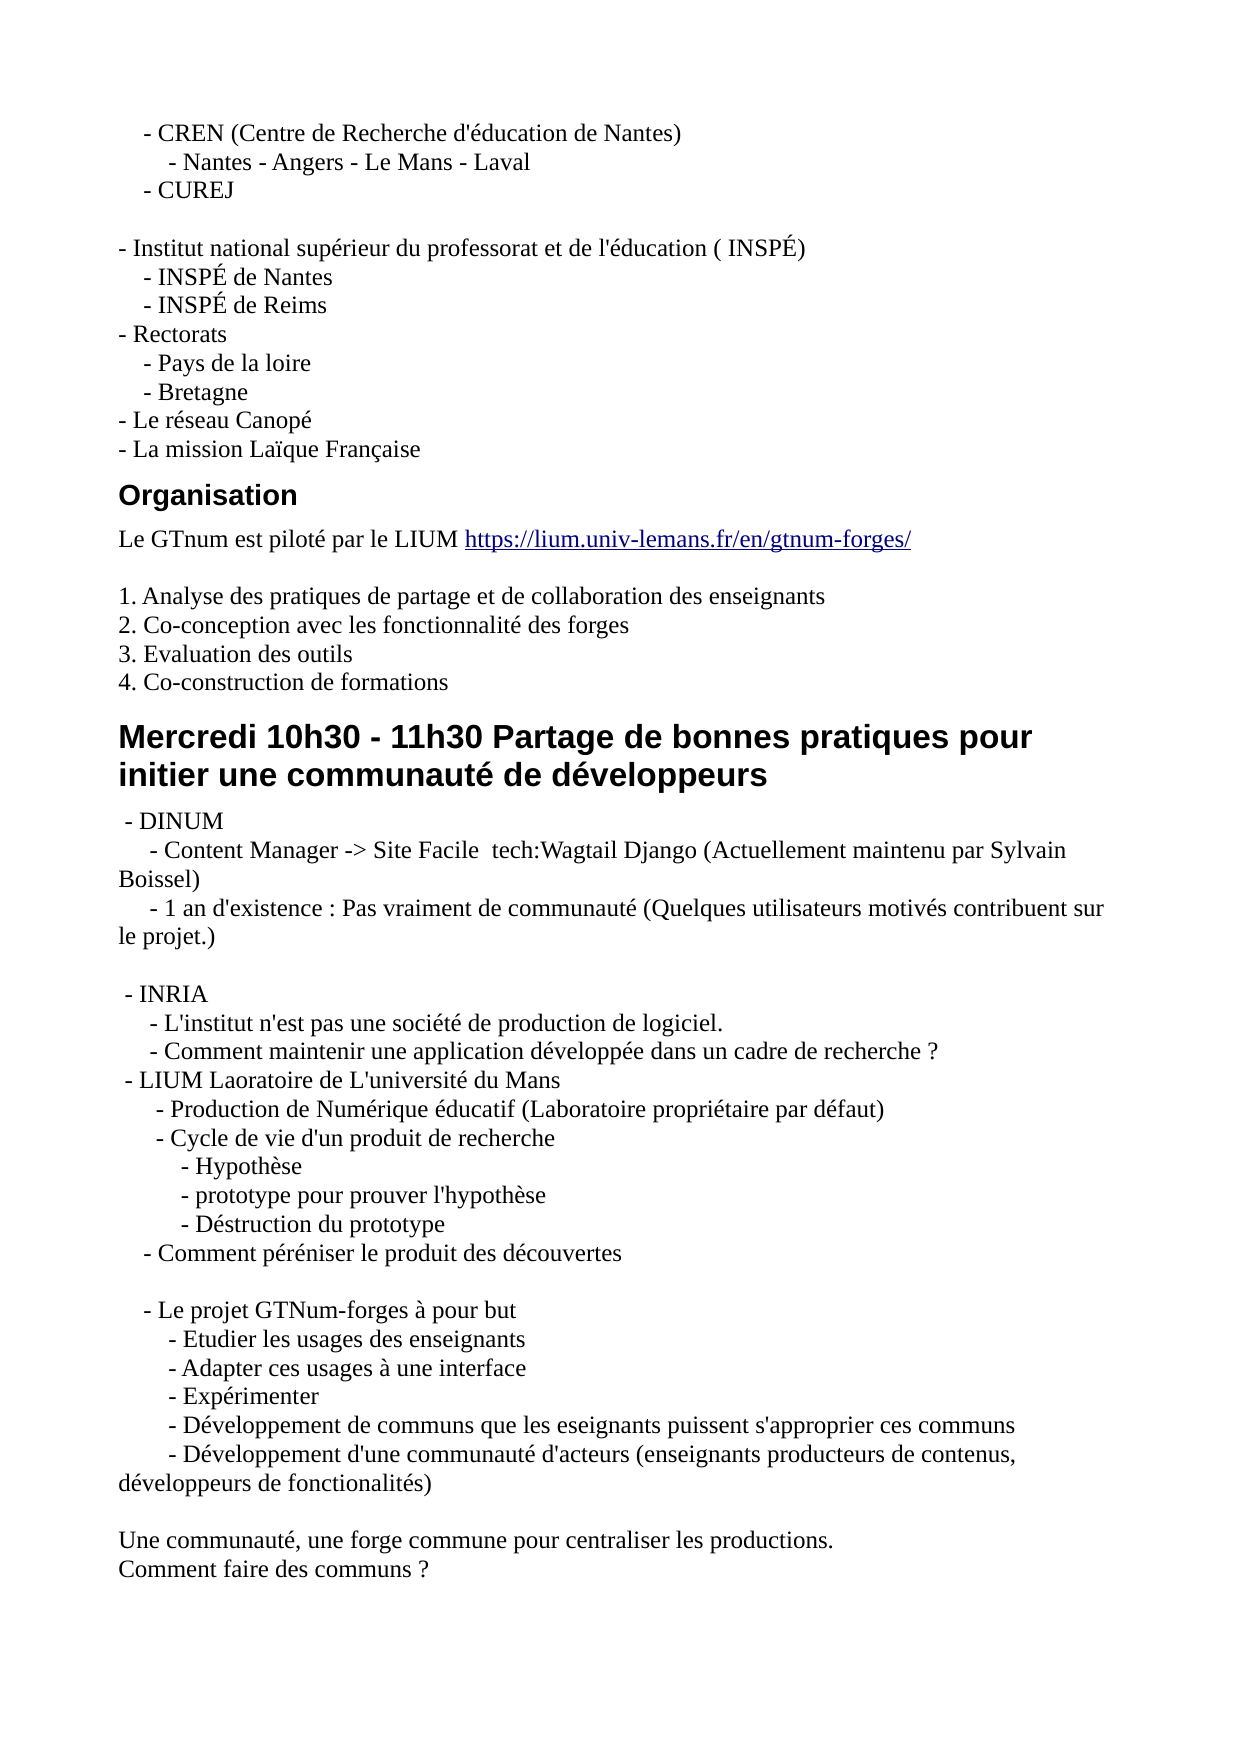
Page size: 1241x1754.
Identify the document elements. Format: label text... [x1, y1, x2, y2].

text - Nantes - Angers - Le Mans - Laval [118, 147, 1122, 176]
text - Institut national supérieur du professorat et de l'éducation ( INSPÉ) [118, 233, 1122, 262]
text Le GTnum est piloté par le LIUM https://lium.univ-lemans.fr/en/gtnum-forges/ [118, 524, 1122, 552]
text - prototype pour prouver l'hypothèse [118, 1180, 1122, 1209]
text - Etudier les usages des enseignants [118, 1324, 1122, 1353]
text - Hypothèse [118, 1151, 1122, 1180]
subtitle Mercredi 10h30 - 11h30 Partage de bonnes pratiques pour initier une communauté de développeurs [118, 717, 1122, 794]
text - LIUM Laoratoire de L'université du Mans [118, 1065, 1122, 1094]
text 1. Analyse des pratiques de partage et de collaboration des enseignants [118, 581, 1122, 610]
text - La mission Laïque Française [118, 434, 1122, 463]
text - Production de Numérique éducatif (Laboratoire propriétaire par défaut) [118, 1094, 1122, 1123]
text 3. Evaluation des outils [118, 639, 1122, 667]
text - Le réseau Canopé [118, 406, 1122, 434]
text - Adapter ces usages à une interface [118, 1353, 1122, 1381]
text - Le projet GTNum-forges à pour but [118, 1295, 1122, 1324]
text - Expérimenter [118, 1381, 1122, 1410]
text - L'institut n'est pas une société de production de logiciel. [118, 1008, 1122, 1036]
subtitle Organisation [118, 478, 1122, 511]
text 2. Co-conception avec les fonctionnalité des forges [118, 610, 1122, 639]
text - CUREJ [118, 176, 1122, 204]
text - Pays de la loire [118, 348, 1122, 377]
text - INSPÉ de Reims [118, 291, 1122, 319]
text 4. Co-construction de formations [118, 667, 1122, 696]
text - CREN (Centre de Recherche d'éducation de Nantes) [118, 118, 1122, 147]
text - Développement d'une communauté d'acteurs (enseignants producteurs de contenus, développeurs de fonctionalités) [118, 1439, 1122, 1496]
text - Bretagne [118, 377, 1122, 406]
text - DINUM [118, 806, 1122, 835]
text - Développement de communs que les eseignants puissent s'approprier ces communs [118, 1410, 1122, 1439]
text - Rectorats [118, 319, 1122, 348]
text - Déstruction du prototype [118, 1209, 1122, 1238]
text - Cycle de vie d'un produit de recherche [118, 1123, 1122, 1151]
text Comment faire des communs ? [118, 1554, 1122, 1583]
text - Comment maintenir une application développée dans un cadre de recherche ? [118, 1036, 1122, 1065]
text - 1 an d'existence : Pas vraiment de communauté (Quelques utilisateurs motivés contribuent sur le projet.) [118, 893, 1122, 950]
text Une communauté, une forge commune pour centraliser les productions. [118, 1525, 1122, 1554]
text - INSPÉ de Nantes [118, 262, 1122, 291]
text - Content Manager -> Site Facile tech:Wagtail Django (Actuellement maintenu par Sylvain Boissel) [118, 835, 1122, 893]
text - INRIA [118, 979, 1122, 1008]
text - Comment péréniser le produit des découvertes [118, 1238, 1122, 1266]
